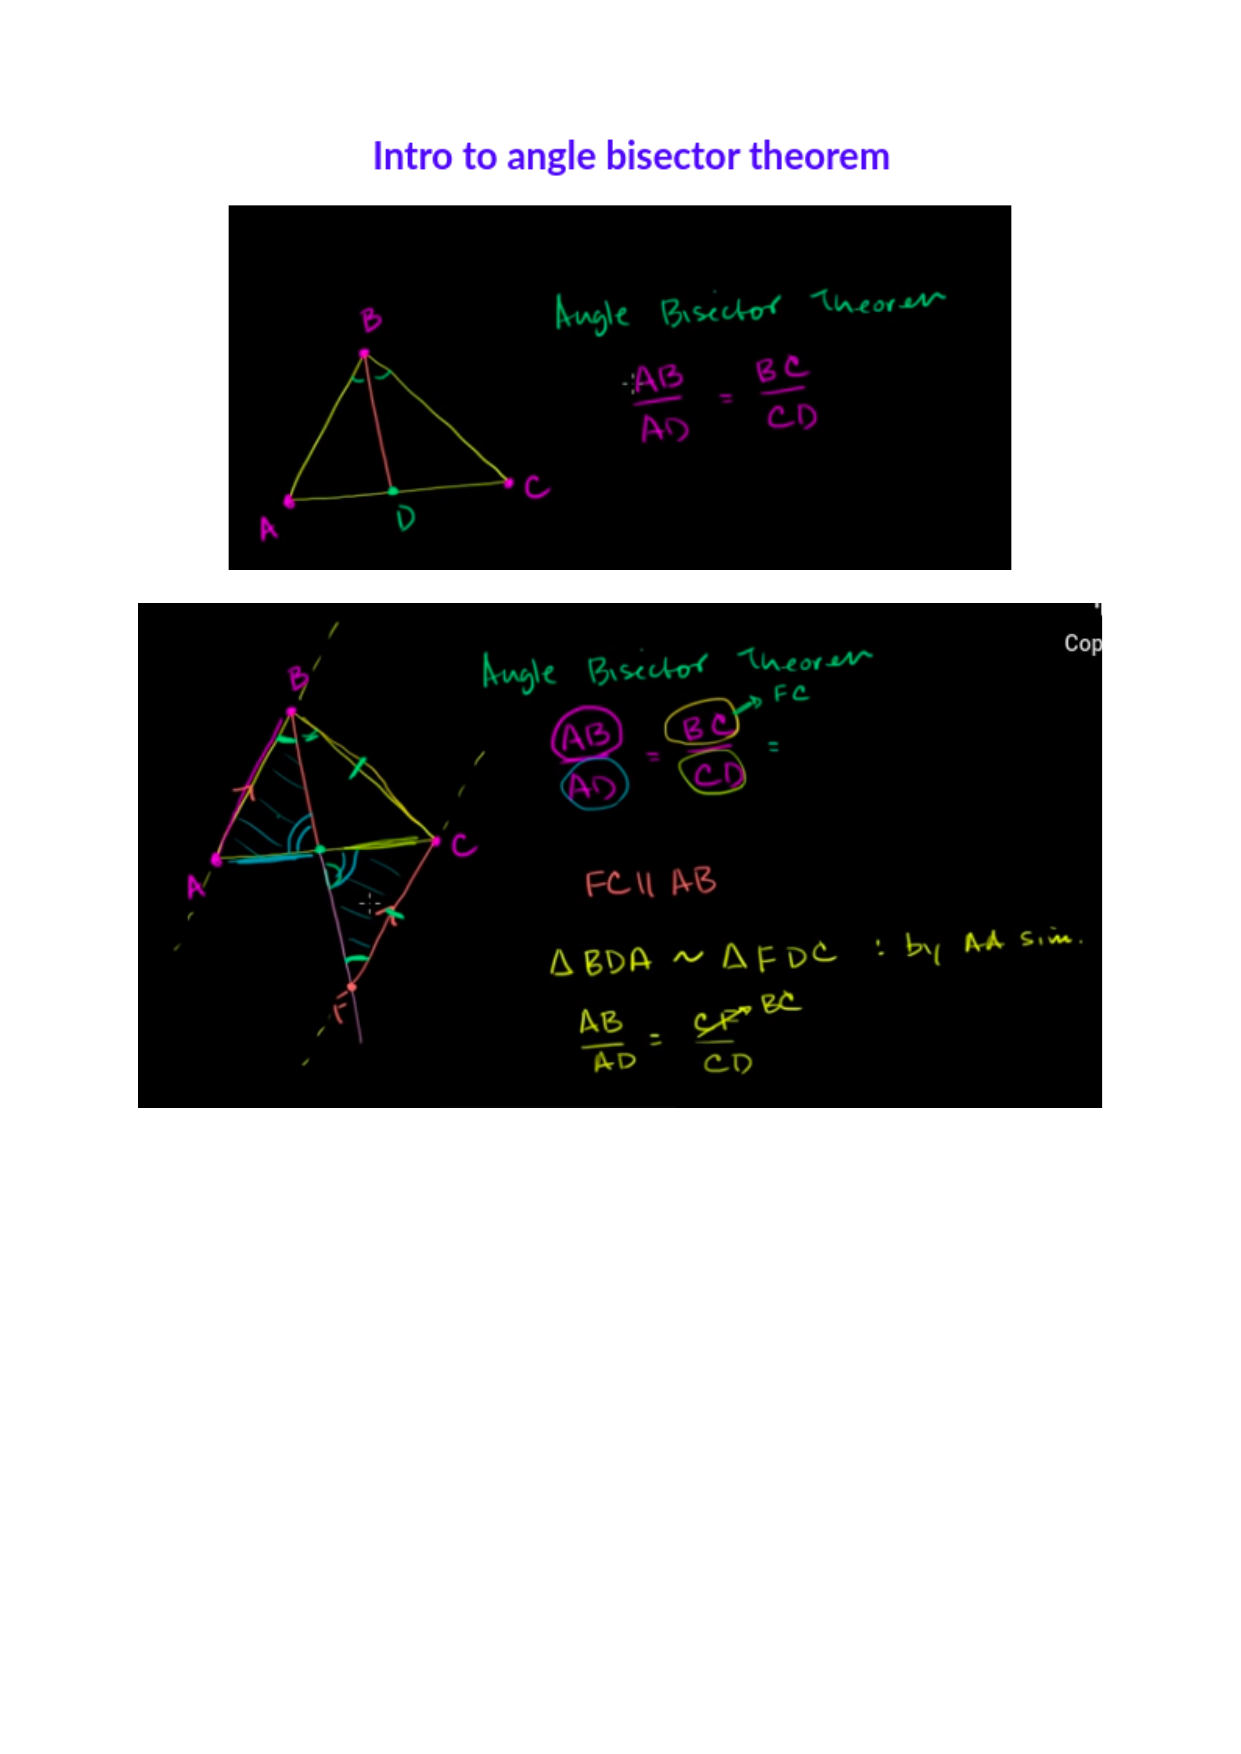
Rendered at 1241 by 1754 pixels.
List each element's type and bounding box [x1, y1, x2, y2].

picture [138, 603, 1103, 1108]
picture [228, 118, 1012, 570]
